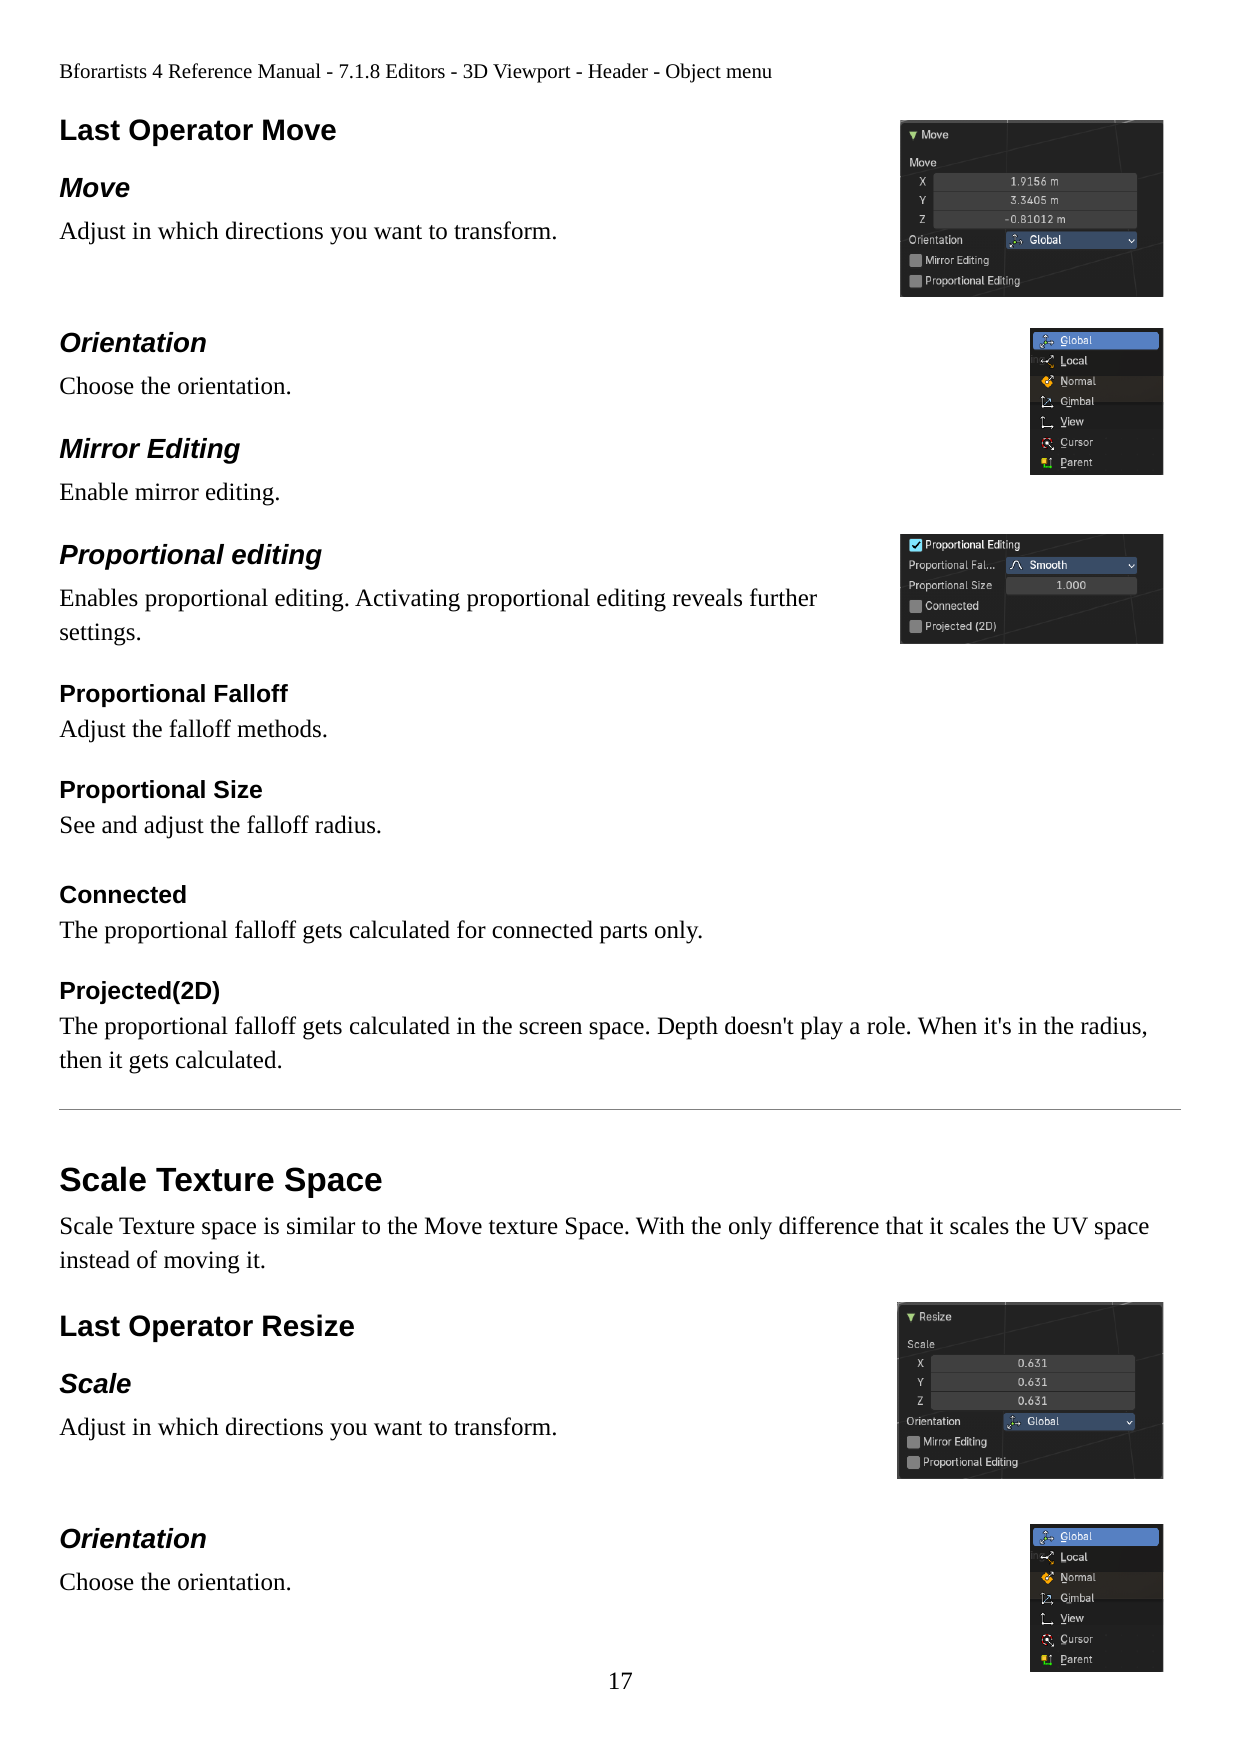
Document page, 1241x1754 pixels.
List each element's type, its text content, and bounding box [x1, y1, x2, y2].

subtitle Mirror Editing [59, 432, 1030, 464]
subtitle Scale Texture Space [59, 1160, 1181, 1198]
subtitle Proportional Size [59, 775, 1181, 804]
picture [900, 120, 1164, 297]
subtitle Scale [59, 1368, 897, 1400]
subtitle Projected(2D) [59, 976, 1181, 1005]
subtitle Proportional editing [59, 538, 900, 570]
text The proportional falloff gets calculated for connected parts only. [59, 915, 1181, 943]
subtitle [1164, 432, 1181, 464]
subtitle Last Operator Resize [59, 1309, 897, 1343]
text The proportional falloff gets calculated in the screen space. Depth doesn't play a role. When it's in the radius, then it gets calculated. [59, 1011, 1181, 1074]
text See and adjust the falloff radius. [59, 810, 1181, 839]
subtitle [1164, 172, 1181, 203]
subtitle Move [59, 172, 900, 203]
subtitle [1164, 538, 1181, 570]
subtitle Proportional Falloff [59, 679, 1181, 707]
subtitle Last Operator Move [59, 113, 1181, 147]
text Adjust in which directions you want to transform. [59, 216, 900, 245]
subtitle Connected [59, 880, 1181, 908]
subtitle Orientation [59, 327, 1181, 358]
text Choose the orientation. [59, 1567, 1030, 1596]
picture [1030, 328, 1164, 475]
picture [897, 1302, 1164, 1479]
text Enable mirror editing. [59, 477, 1181, 506]
subtitle [1164, 1309, 1181, 1343]
text Choose the orientation. [59, 371, 1030, 400]
text [1164, 371, 1181, 400]
text Adjust the falloff methods. [59, 714, 1181, 742]
text Enables proportional editing. Activating proportional editing reveals further settings. [59, 583, 1181, 646]
text Adjust in which directions you want to transform. [59, 1412, 897, 1441]
text [1164, 1567, 1181, 1596]
subtitle [1164, 1368, 1181, 1400]
text Scale Texture space is similar to the Move texture Space. With the only difference that it scales the UV space instead of moving it. [59, 1211, 1181, 1274]
picture [900, 534, 1164, 644]
picture [1030, 1524, 1164, 1672]
subtitle Orientation [59, 1523, 1181, 1555]
